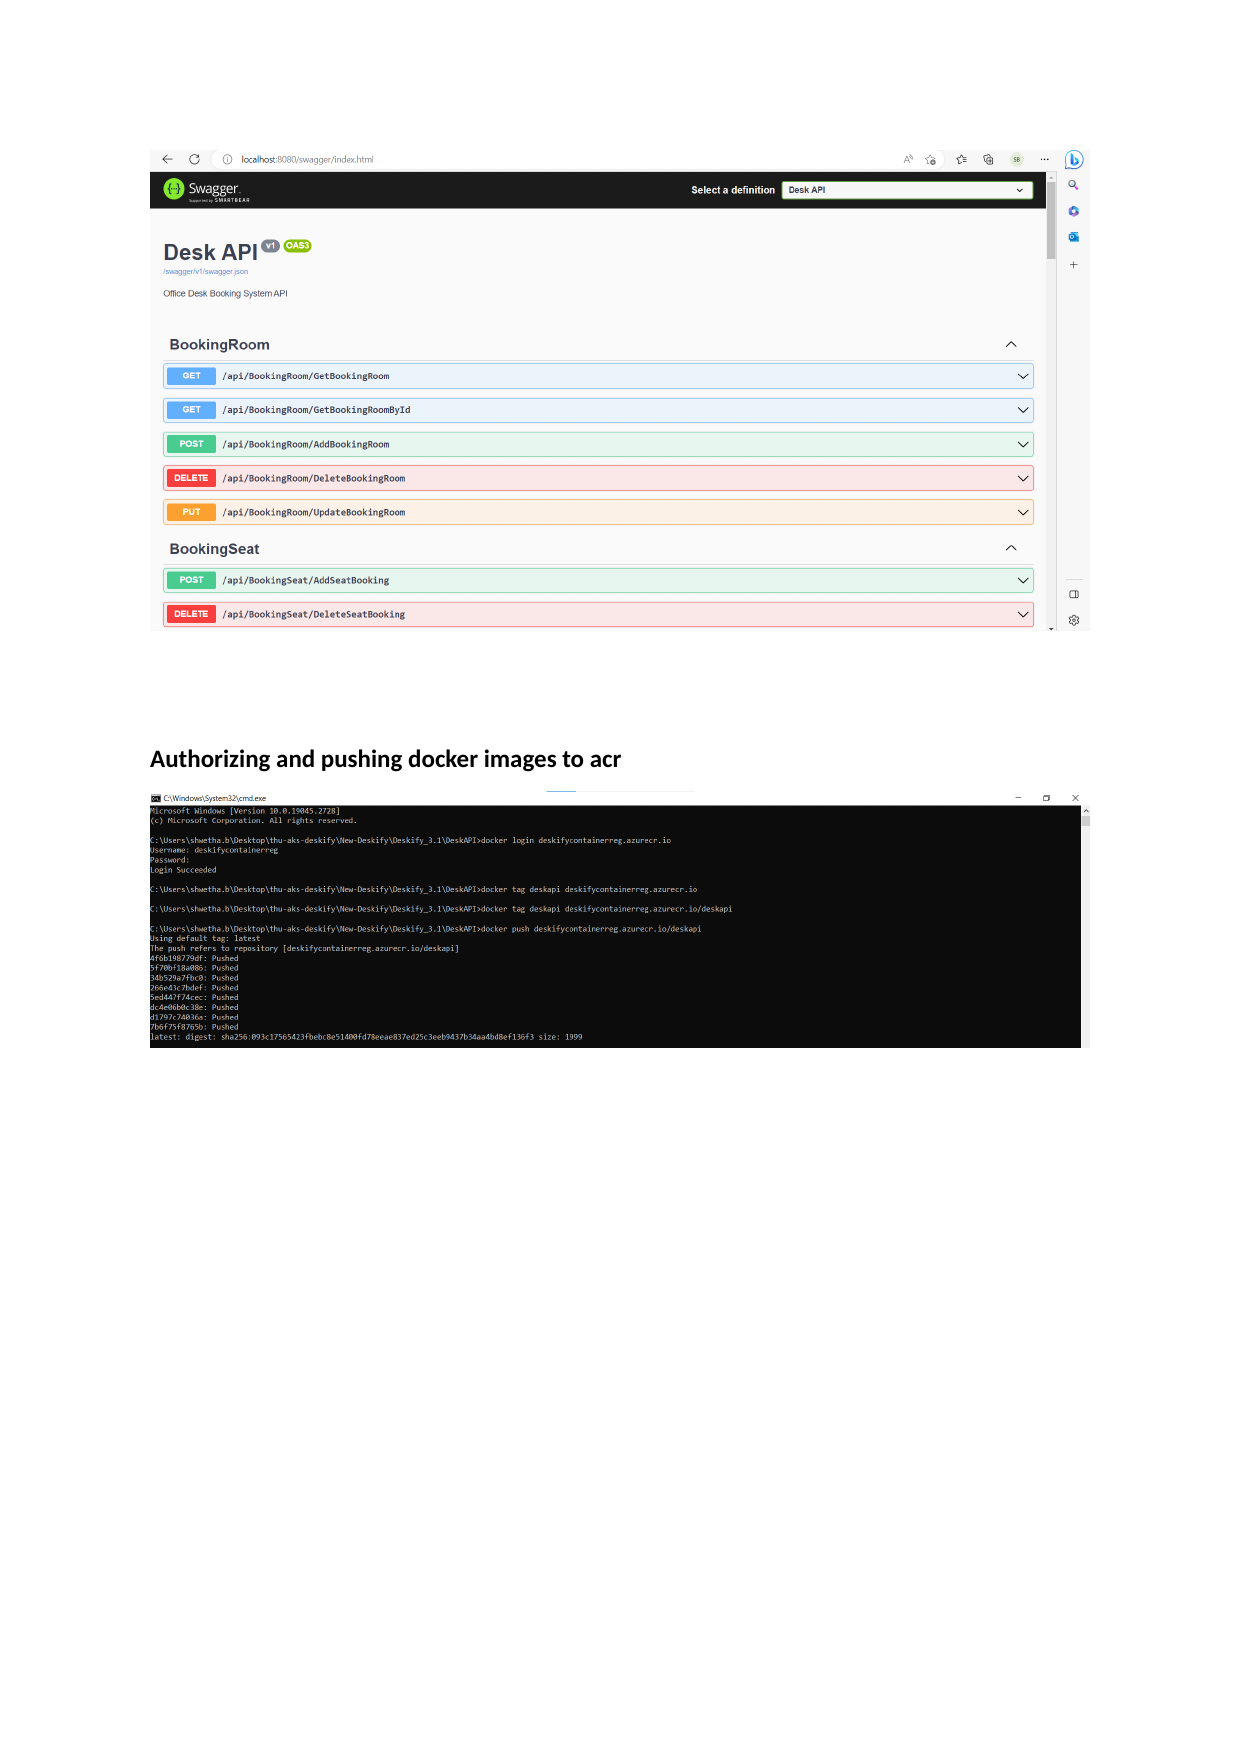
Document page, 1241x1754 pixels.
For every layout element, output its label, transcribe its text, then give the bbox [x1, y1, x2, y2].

text Authorizing and pushing docker images to acr [150, 743, 1090, 774]
